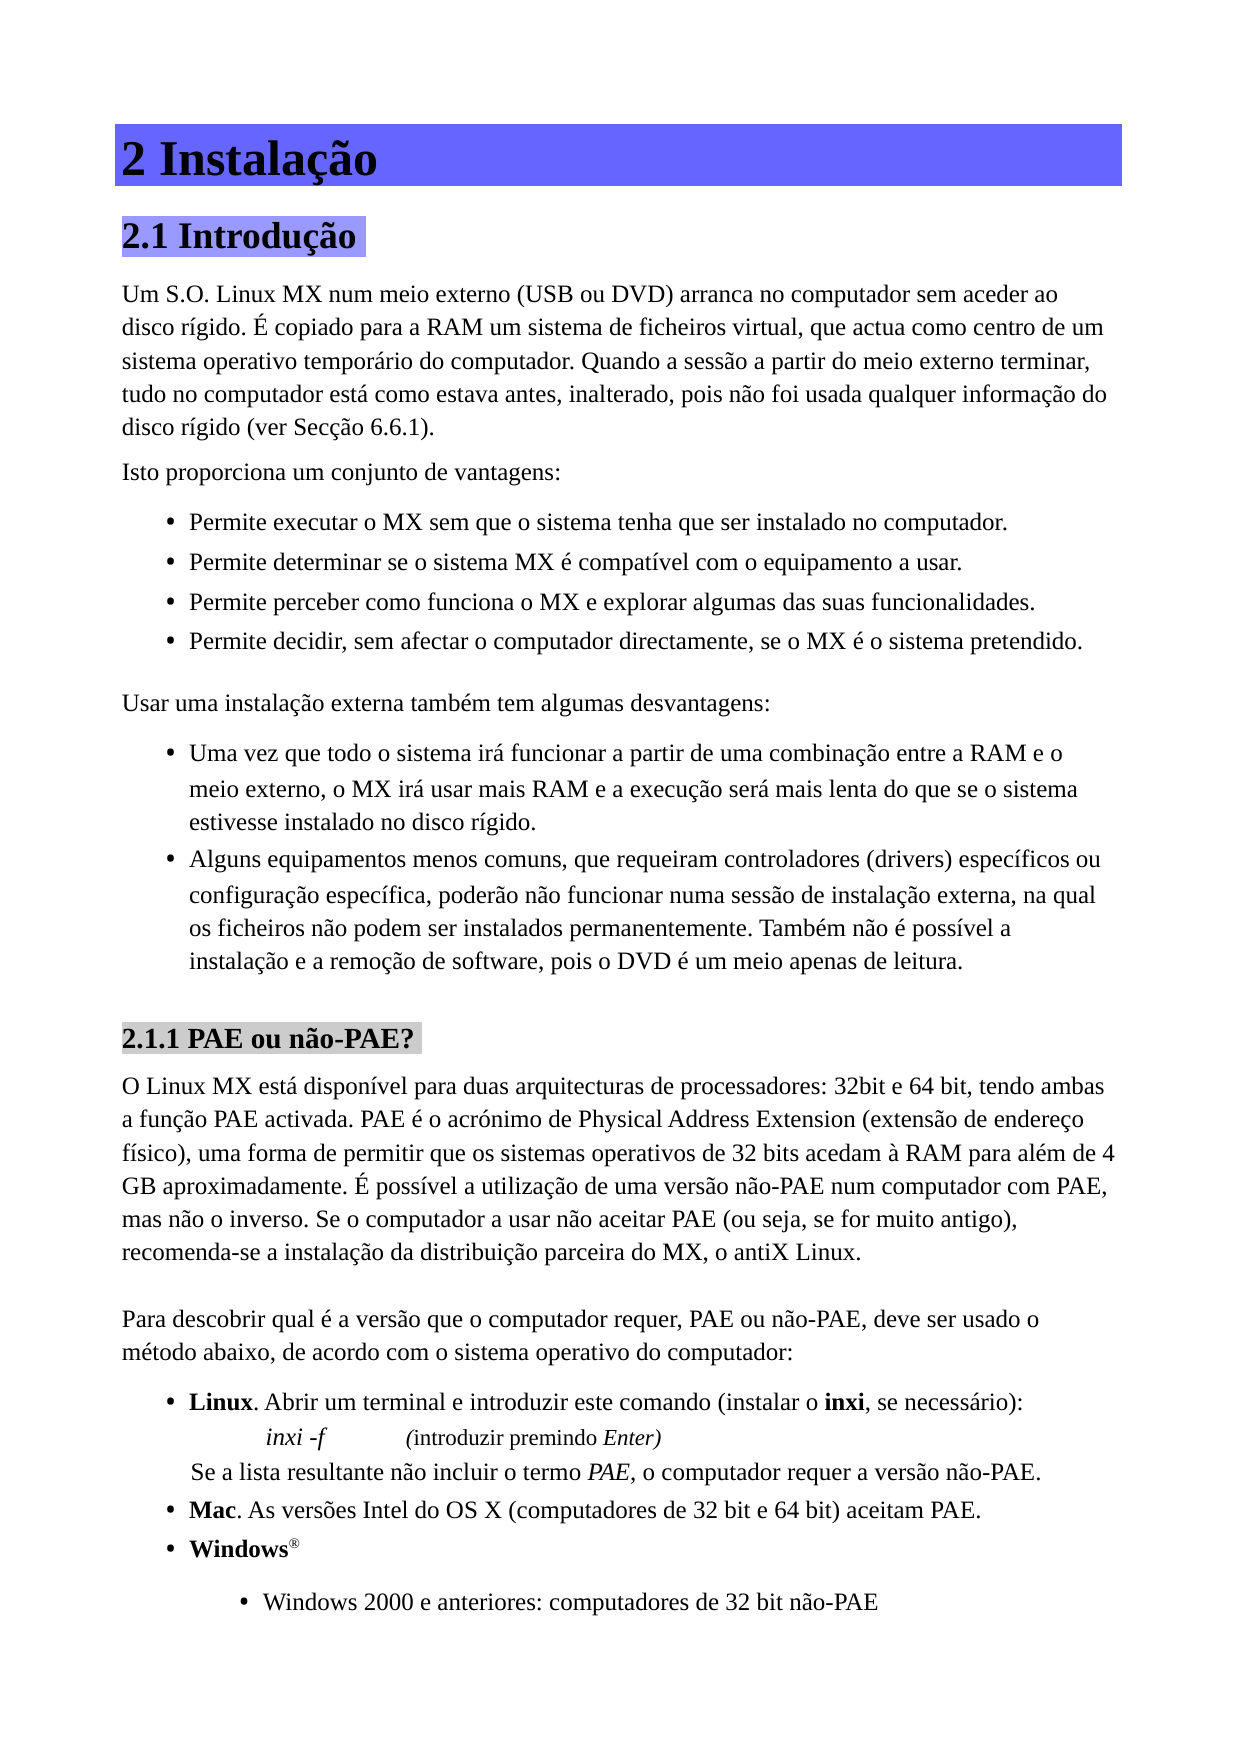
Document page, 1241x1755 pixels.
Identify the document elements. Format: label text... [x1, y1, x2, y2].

text O Linux MX está disponível para duas arquitecturas de processadores: 32bit e 64 bit, tendo ambas a função PAE activada. PAE é o acrónimo de Physical Address Extension (extensão de endereço físico), uma forma de permitir que os sistemas operativos de 32 bits acedam à RAM para além de 4 GB aproximadamente. É possível a utilização de uma versão não-PAE num computador com PAE, mas não o inverso. Se o computador a usar não aceitar PAE (ou seja, se for muito antigo), recomenda-se a instalação da distribuição parceira do MX, o antiX Linux. [115, 1066, 1122, 1266]
text Usar uma instalação externa também tem algumas desvantagens: [115, 683, 1122, 723]
list Windows 2000 e anteriores: computadores de 32 bit não-PAE [233, 1577, 1122, 1623]
text inxi -f (introduzir premindo Enter) [159, 1417, 1122, 1452]
list Permite determinar se o sistema MX é compatível com o equipamento a usar. [159, 537, 1122, 577]
list Mac. As versões Intel do OS X (computadores de 32 bit e 64 bit) aceitam PAE. [159, 1485, 1122, 1525]
list Alguns equipamentos menos comuns, que requeiram controladores (drivers) específicos ou configuração específica, poderão não funcionar numa sessão de instalação externa, na qual os ficheiros não podem ser instalados permanentemente. Também não é possível a instalação e a remoção de software, pois o DVD é um meio apenas de leitura. [159, 835, 1122, 981]
text 2.1 Introdução [115, 209, 1122, 257]
text Um S.O. Linux MX num meio externo (USB ou DVD) arranca no computador sem aceder ao disco rígido. É copiado para a RAM um sistema de ficheiros virtual, que actua como centro de um sistema operativo temporário do computador. Quando a sessão a partir do meio externo terminar, tudo no computador está como estava antes, inalterado, pois não foi usada qualquer informação do disco rígido (ver Secção 6.6.1). [115, 274, 1122, 441]
list Permite executar o MX sem que o sistema tenha que ser instalado no computador. [159, 498, 1122, 537]
list Permite perceber como funciona o MX e explorar algumas das suas funcionalidades. [159, 577, 1122, 616]
subtitle 2.1.1 PAE ou não-PAE? [115, 1016, 1122, 1054]
text 2 Instalação [115, 124, 1122, 186]
list Uma vez que todo o sistema irá funcionar a partir de uma combinação entre a RAM e o meio externo, o MX irá usar mais RAM e a execução será mais lenta do que se o sistema estivesse instalado no disco rígido. [159, 729, 1122, 835]
list Permite decidir, sem afectar o computador directamente, se o MX é o sistema pretendido. [159, 616, 1122, 663]
list Linux. Abrir um terminal e introduzir este comando (instalar o inxi, se necessário): [159, 1378, 1122, 1417]
text Se a lista resultante não incluir o termo PAE, o computador requer a versão não-PAE. [159, 1452, 1122, 1485]
text Para descobrir qual é a versão que o computador requer, PAE ou não-PAE, deve ser usado o método abaixo, de acordo com o sistema operativo do computador: [115, 1299, 1122, 1372]
text Isto proporciona um conjunto de vantagens: [115, 452, 1122, 492]
list Windows® [159, 1525, 1122, 1571]
